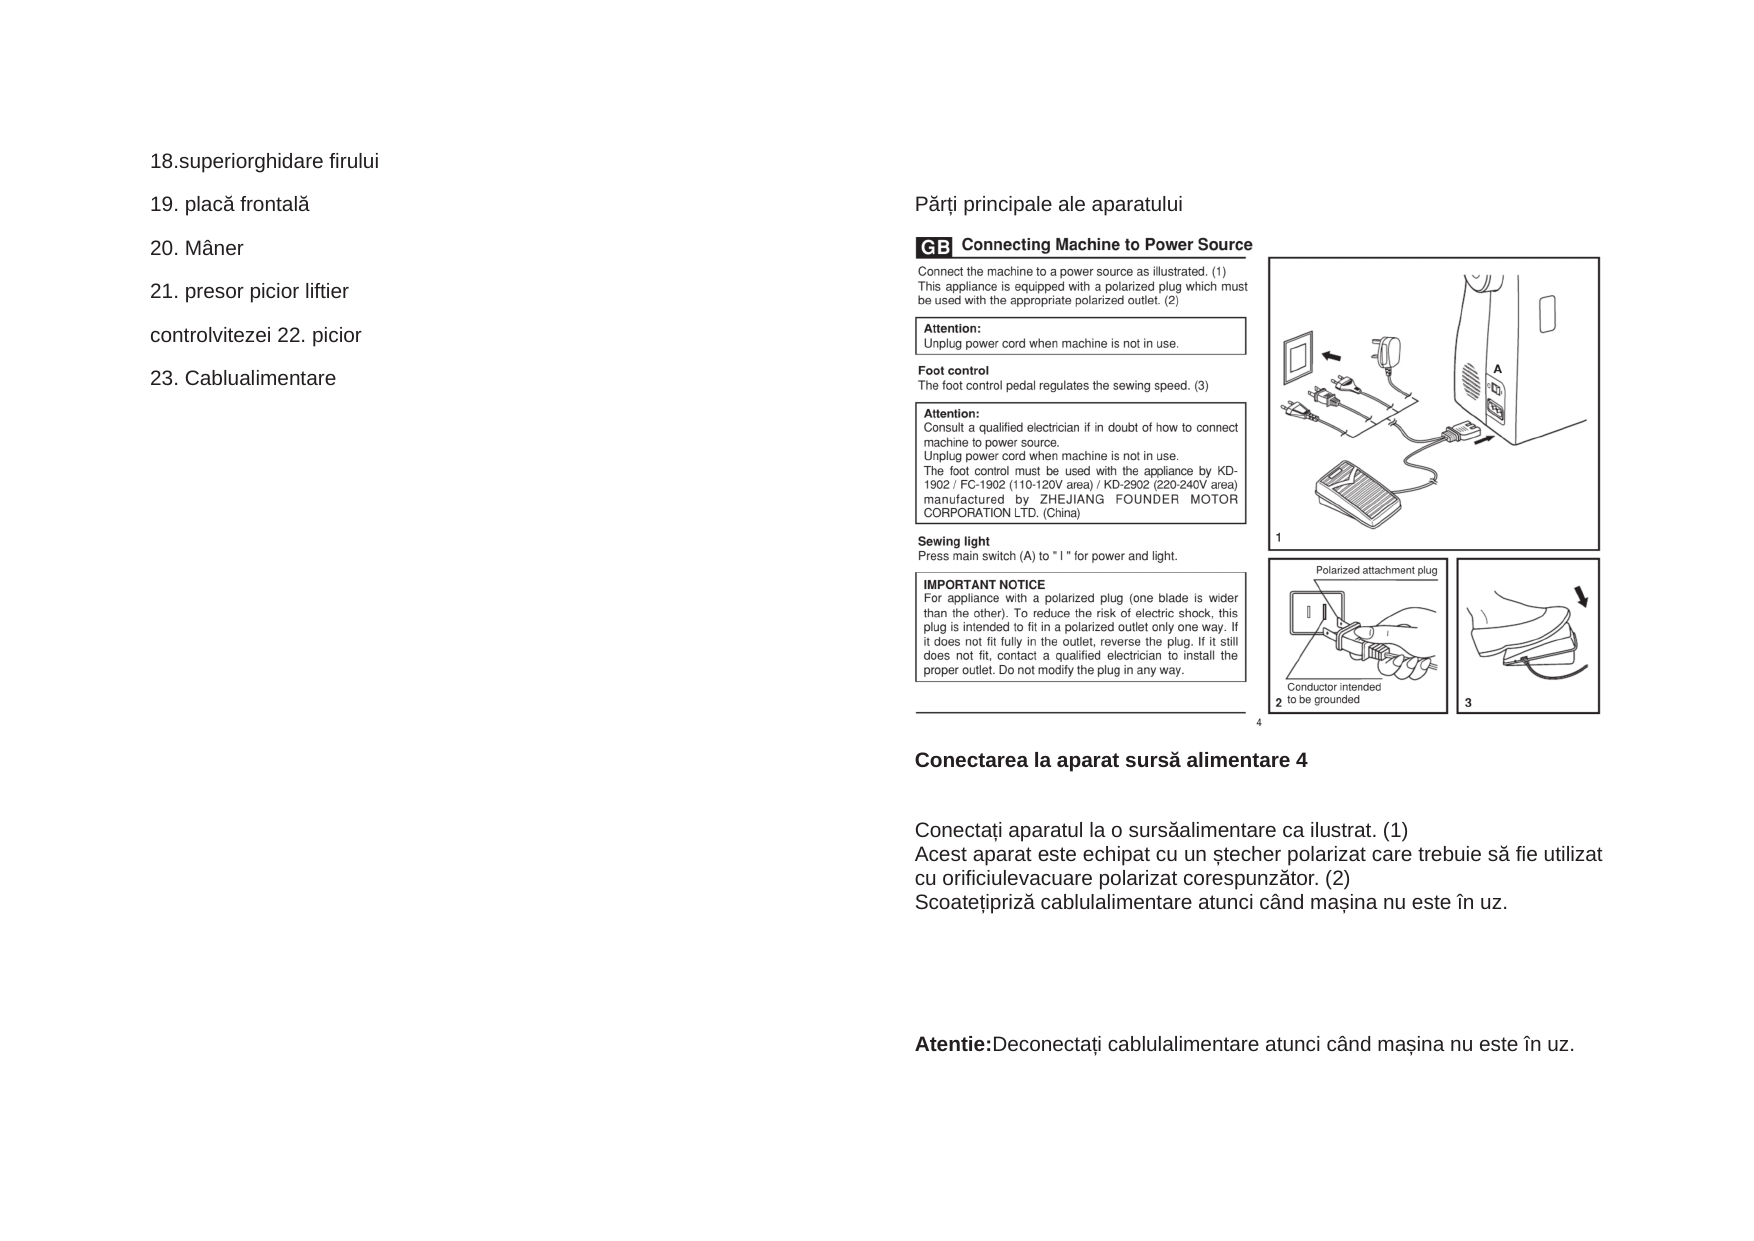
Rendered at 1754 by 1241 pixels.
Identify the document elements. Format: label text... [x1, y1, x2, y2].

text Atentie:Deconectați cablulalimentare atunci când mașina nu este în uz. [914, 1033, 1604, 1056]
text 23. Cablualimentare [150, 368, 839, 390]
text 21. presor picior liftier [150, 281, 839, 303]
text Conectați aparatul la o sursăalimentare ca ilustrat. (1) [914, 818, 1604, 842]
text 20. Mâner [150, 237, 839, 260]
text controlvitezei 22. picior [150, 324, 839, 347]
text Scoatețipriză cablulalimentare atunci când mașina nu este în uz. [914, 890, 1604, 914]
picture [914, 237, 1604, 729]
text Părți principale ale aparatului [914, 193, 1604, 216]
text 19. placă frontală [150, 193, 839, 216]
text GB [914, 150, 1604, 173]
text Acest aparat este echipat cu un ștecher polarizat care trebuie să fie utilizat cu orificiulevacuare polarizat corespunzător. (2) [914, 842, 1604, 890]
text 18.superiorghidare firului [150, 150, 839, 173]
text Conectarea la aparat sursă alimentare 4 [914, 749, 1604, 772]
